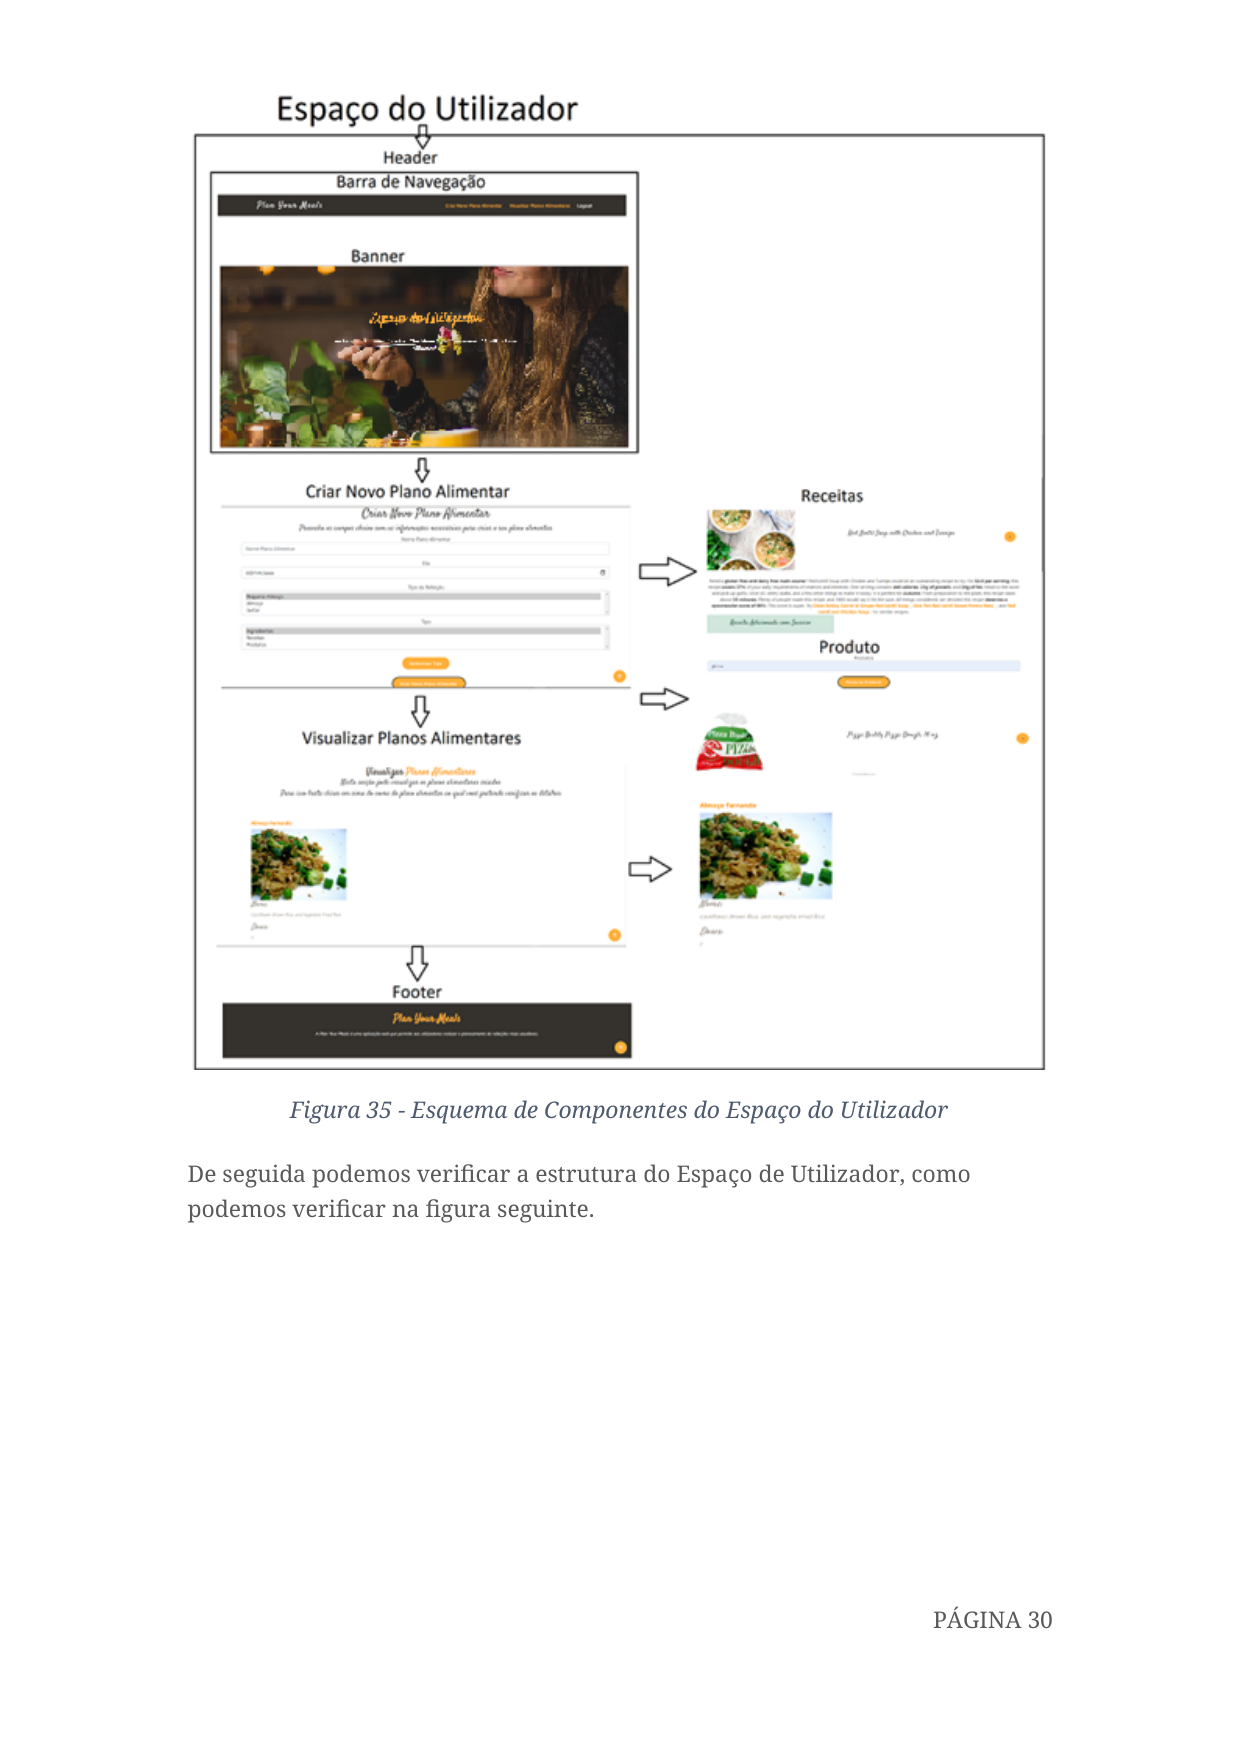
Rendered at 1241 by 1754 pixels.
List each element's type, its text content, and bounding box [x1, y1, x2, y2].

text Figura 35 - Esquema de Componentes do Espaço do Utilizador [187, 1093, 1053, 1125]
text De seguida podemos verificar a estrutura do Espaço de Utilizador, como podemos verificar na figura seguinte. [187, 1158, 1053, 1224]
